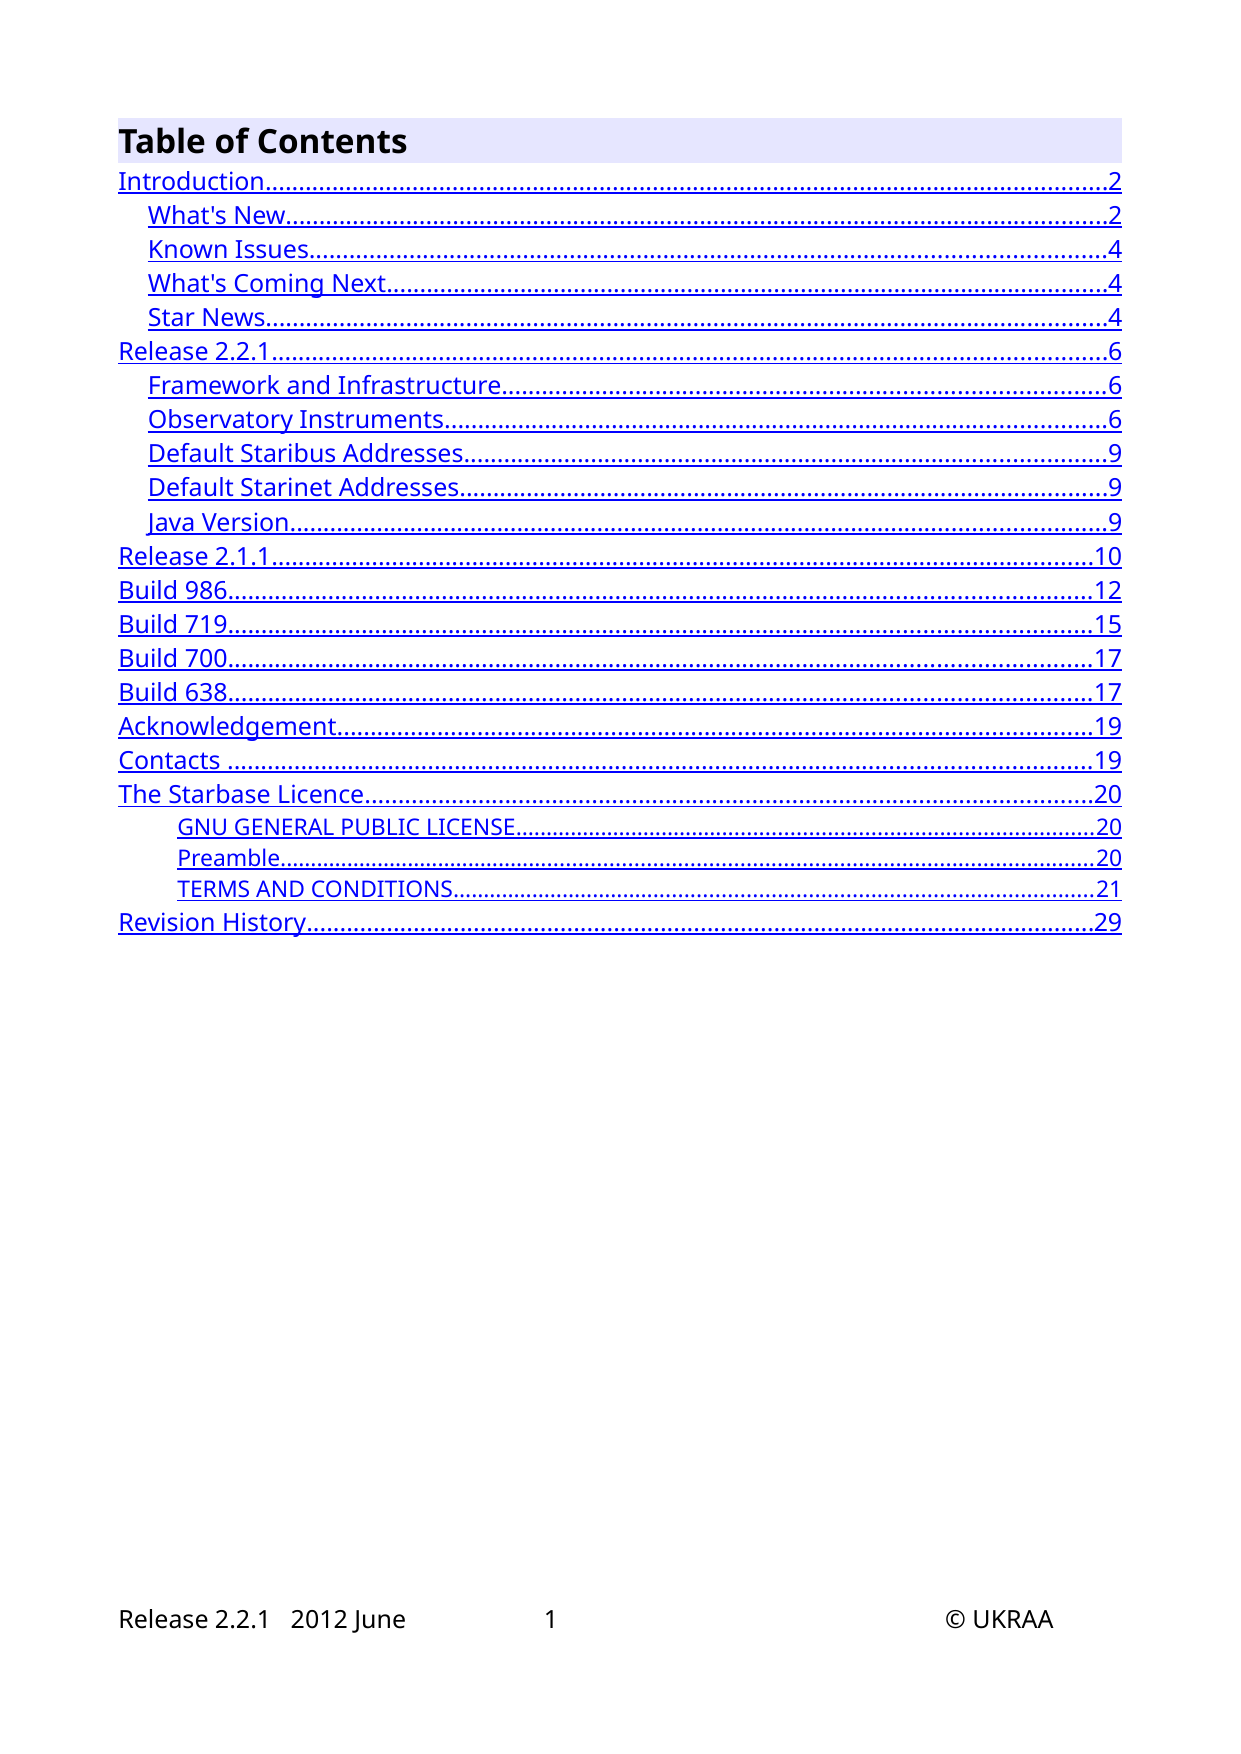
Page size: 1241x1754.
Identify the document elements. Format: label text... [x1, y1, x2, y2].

text Preamble 20 [177, 842, 1122, 868]
subtitle Table of Contents [118, 118, 1122, 163]
text [118, 194, 1122, 198]
text TERMS AND CONDITIONS 21 [177, 873, 1122, 900]
text Default Starinet Addresses 9 [148, 470, 1122, 499]
text [118, 364, 1122, 368]
text [148, 228, 1122, 232]
text [148, 296, 1122, 300]
text Observatory Instruments 6 [148, 402, 1122, 431]
text Introduction 2 [118, 163, 1122, 192]
text [118, 773, 1122, 777]
text [148, 262, 1122, 266]
text Java Version 9 [148, 504, 1122, 533]
text Release 2.2.1 6 [118, 334, 1122, 363]
text Build 700 17 [118, 640, 1122, 669]
text What's New 2 [148, 198, 1122, 226]
text Default Staribus Addresses 9 [148, 436, 1122, 465]
text Build 638 17 [118, 674, 1122, 703]
text Contacts 19 [118, 743, 1122, 771]
text Build 719 15 [118, 606, 1122, 635]
text What's Coming Next 4 [148, 266, 1122, 294]
text Acknowledgement 19 [118, 708, 1122, 737]
text Release 2.1.1 10 [118, 538, 1122, 567]
text [118, 739, 1122, 743]
text Star News 4 [148, 300, 1122, 329]
text The Starbase Licence 20 [118, 777, 1122, 806]
text Build 986 12 [118, 572, 1122, 601]
text [118, 807, 1122, 811]
text GNU GENERAL PUBLIC LICENSE 20 [177, 811, 1122, 837]
text Known Issues 4 [148, 232, 1122, 261]
text Revision History 29 [118, 904, 1122, 933]
text Framework and Infrastructure 6 [148, 368, 1122, 397]
